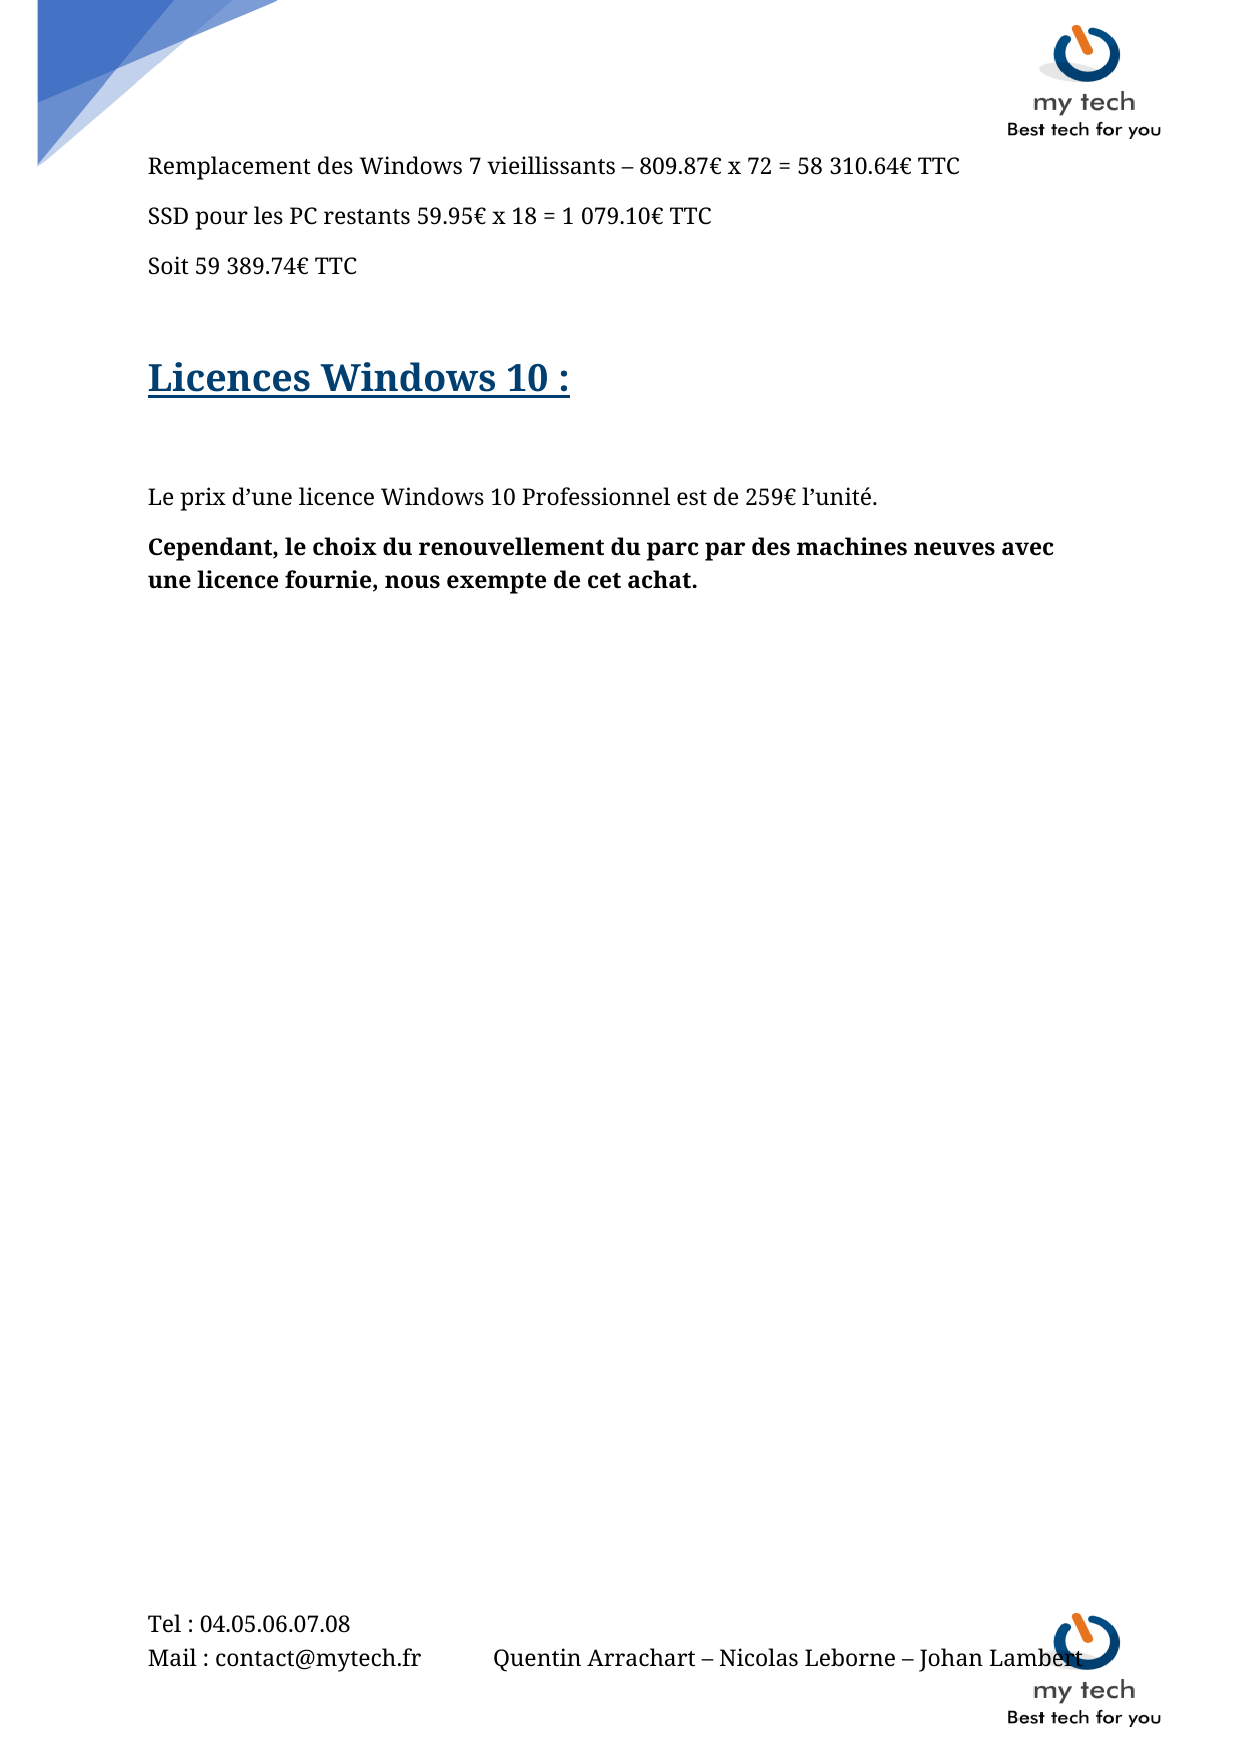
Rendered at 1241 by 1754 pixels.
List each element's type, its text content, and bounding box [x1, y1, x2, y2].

text Soit 59 389.74€ TTC [148, 248, 1093, 281]
text SSD pour les PC restants 59.95€ x 18 = 1 079.10€ TTC [148, 198, 1093, 231]
text Cependant, le choix du renouvellement du parc par des machines neuves avec une licence fournie, nous exempte de cet achat. [148, 528, 1093, 595]
text Le prix d’une licence Windows 10 Professionnel est de 259€ l’unité. [148, 478, 1093, 512]
text Remplacement des Windows 7 vieillissants – 809.87€ x 72 = 58 310.64€ TTC [148, 148, 1093, 181]
subtitle Licences Windows 10 : [148, 352, 1093, 403]
